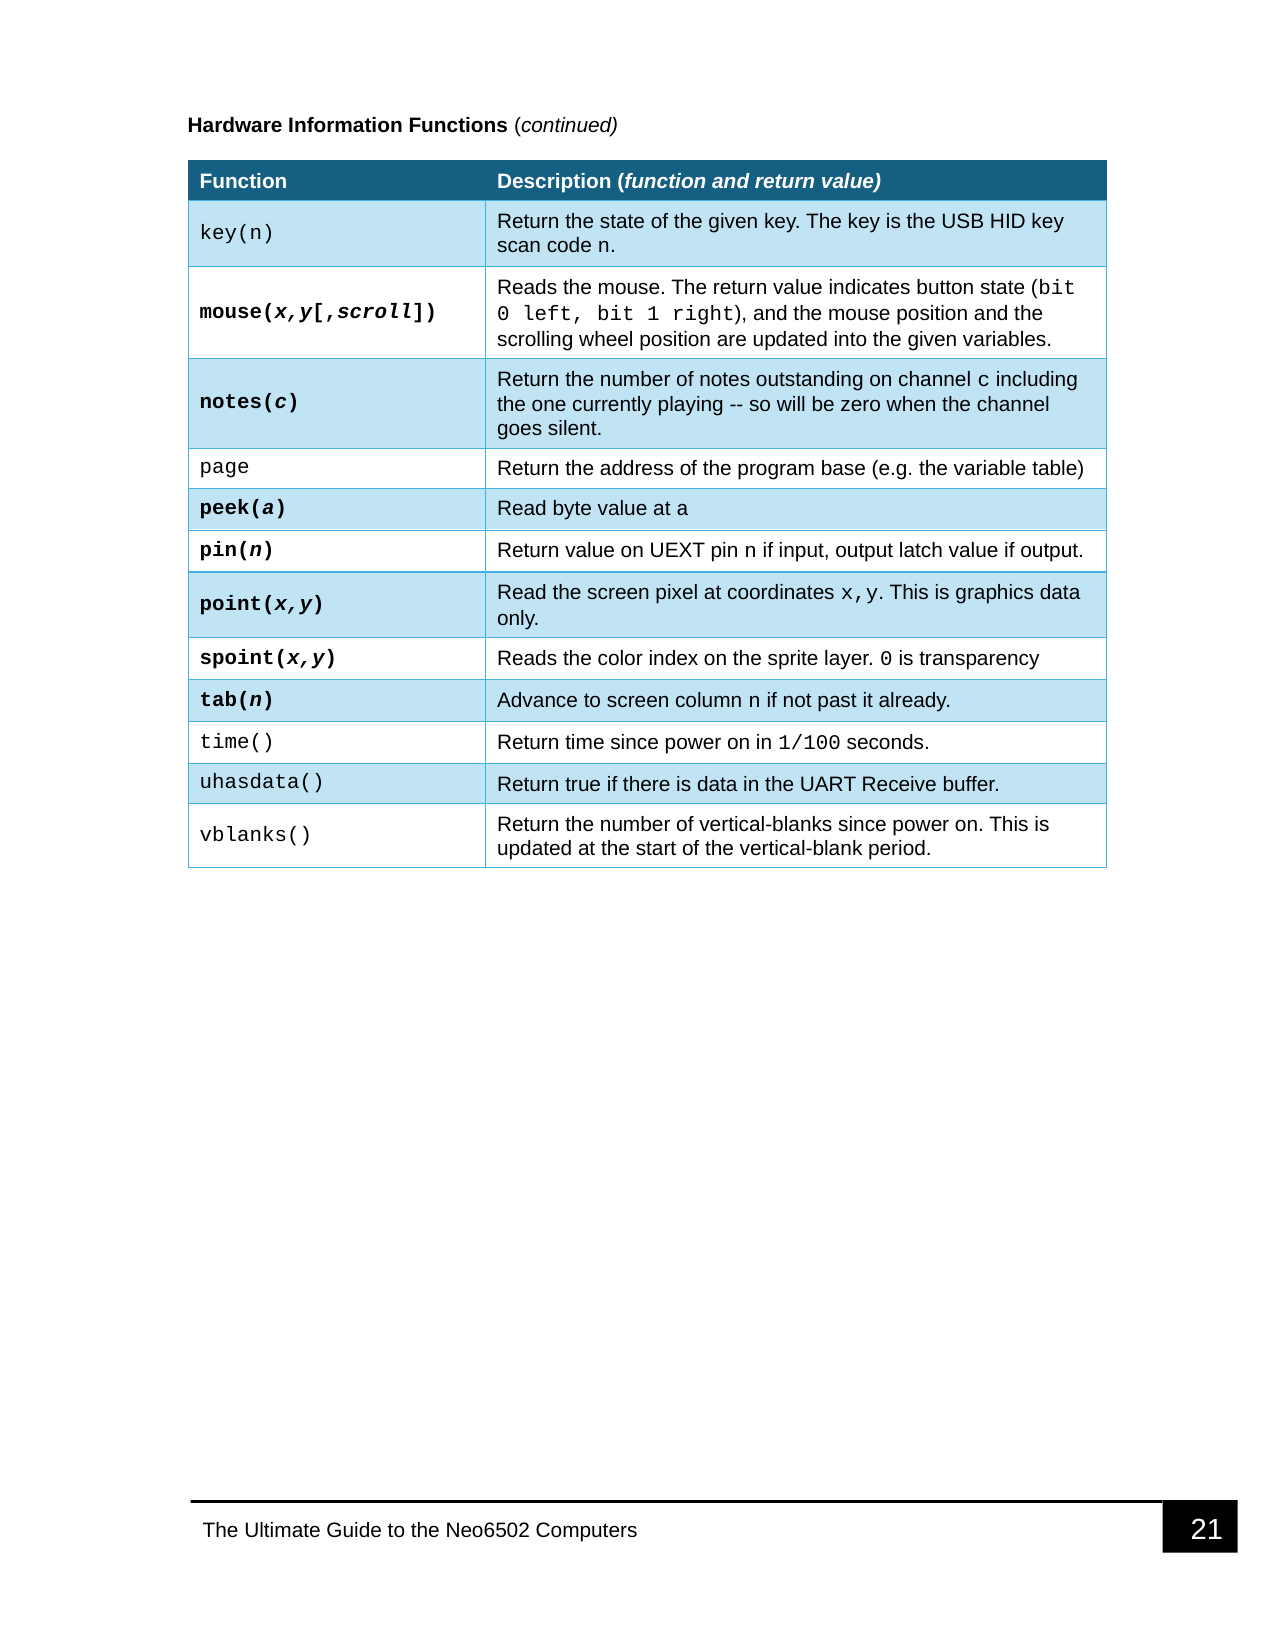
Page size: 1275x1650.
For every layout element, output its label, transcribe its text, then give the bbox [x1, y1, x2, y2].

table_cell pin(n) [189, 531, 485, 571]
table_cell point(x,y) [189, 573, 485, 637]
table_header Description (function and return value) [486, 161, 1106, 200]
table_cell page [189, 449, 485, 488]
table_cell Return the number of notes outstanding on channel c including the one currently playing -- so will be zero when the channel goes silent. [486, 359, 1106, 448]
table_cell notes(c) [189, 359, 485, 448]
table_cell tab(n) [189, 680, 485, 721]
table_header Function [189, 161, 485, 200]
table_cell Return time since power on in 1/100 seconds. [486, 722, 1106, 763]
table_cell key(n) [189, 201, 485, 266]
table_cell time() [189, 722, 485, 763]
table_cell Read the screen pixel at coordinates x,y. This is graphics data only. [486, 573, 1106, 637]
table_cell Reads the color index on the sprite layer. 0 is transparency [486, 638, 1106, 679]
table_cell spoint(x,y) [189, 638, 485, 679]
table_cell mouse(x,y[,scroll]) [189, 267, 485, 358]
table_cell Advance to screen column n if not past it already. [486, 680, 1106, 721]
table_cell Return value on UEXT pin n if input, output latch value if output. [486, 531, 1106, 571]
table_cell Return the address of the program base (e.g. the variable table) [486, 449, 1106, 488]
table_cell uhasdata() [189, 764, 485, 803]
table_cell vblanks() [189, 804, 485, 867]
table_cell peek(a) [189, 489, 485, 529]
text Hardware Information Functions (continued) [187, 112, 1162, 136]
table_cell Read byte value at a [486, 489, 1106, 529]
table_cell Reads the mouse. The return value indicates button state (bit 0 left, bit 1 right), and the mouse position and the scrolling wheel position are updated into the given variables. [486, 267, 1106, 358]
table_cell Return true if there is data in the UART Receive buffer. [486, 764, 1106, 803]
table_cell Return the state of the given key. The key is the USB HID key scan code n. [486, 201, 1106, 266]
table_cell Return the number of vertical-blanks since power on. This is updated at the start of the vertical-blank period. [486, 804, 1106, 867]
